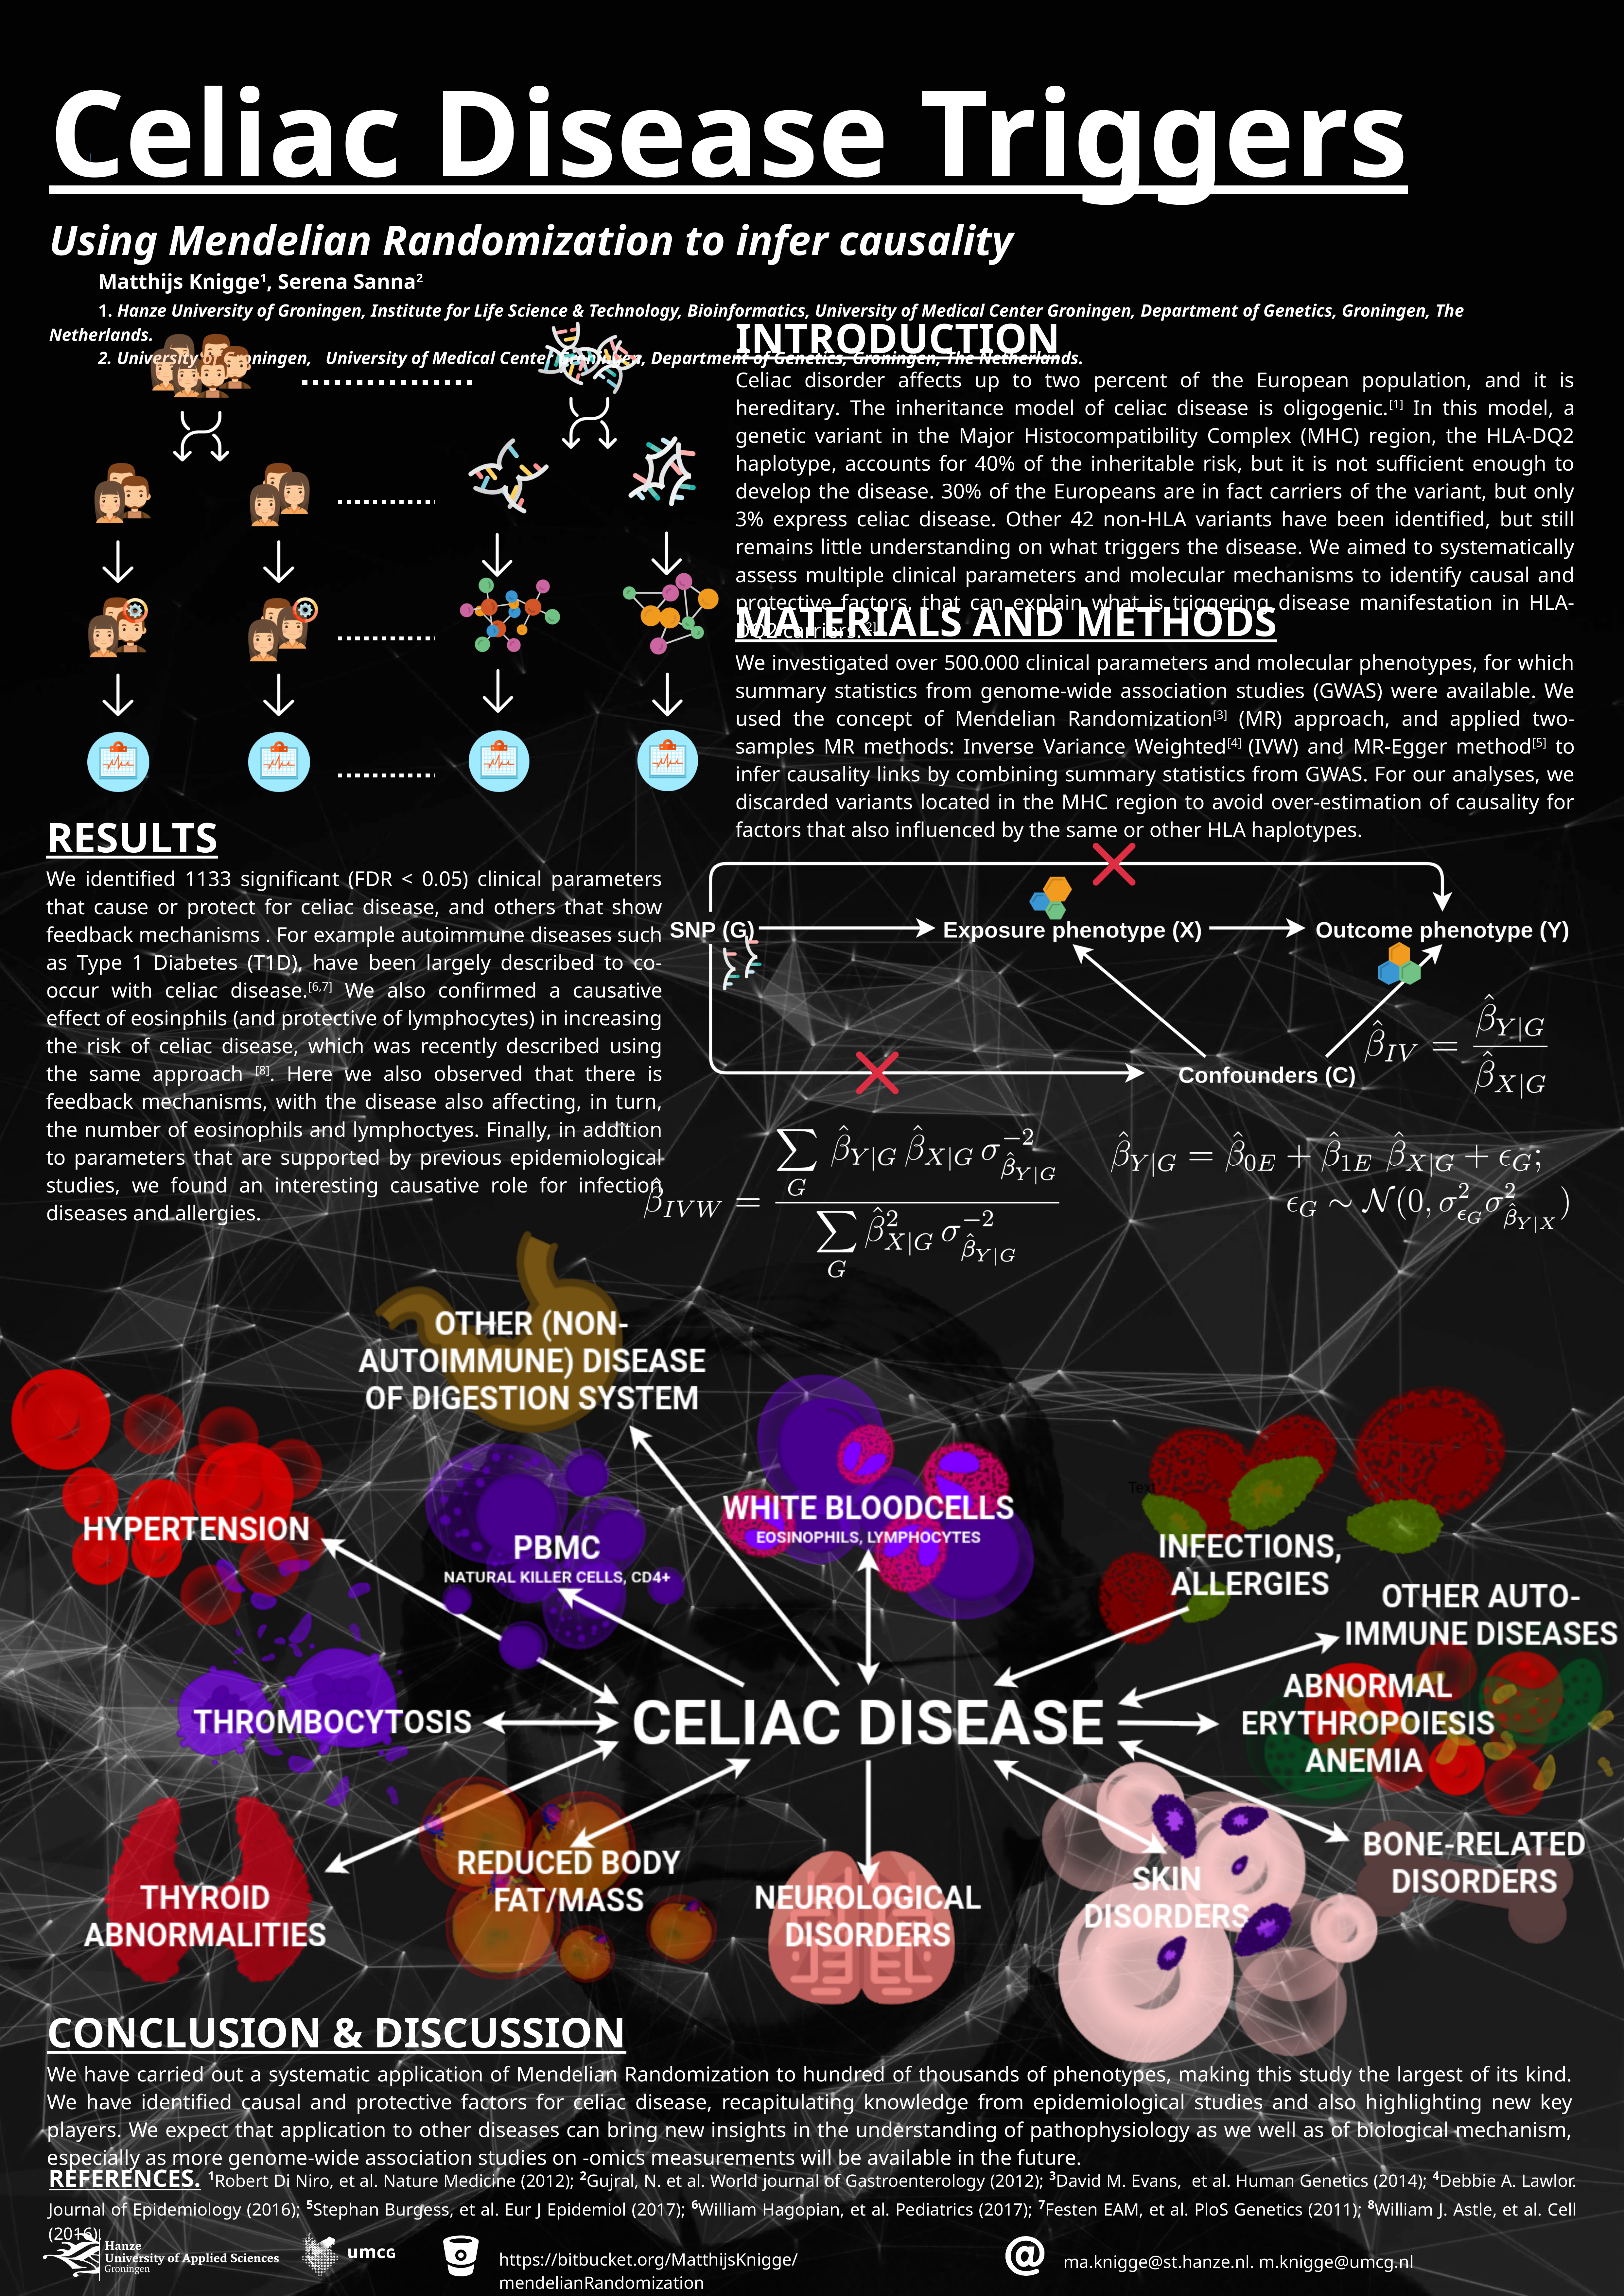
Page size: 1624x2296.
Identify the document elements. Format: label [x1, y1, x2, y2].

picture [49, 297, 338, 803]
picture [1442, 2176, 1445, 2185]
picture [1437, 2072, 1443, 2075]
picture [0, 1108, 1624, 2296]
picture [665, 838, 1575, 1107]
picture [435, 291, 736, 809]
picture [260, 2127, 263, 2131]
picture [260, 2132, 263, 2136]
